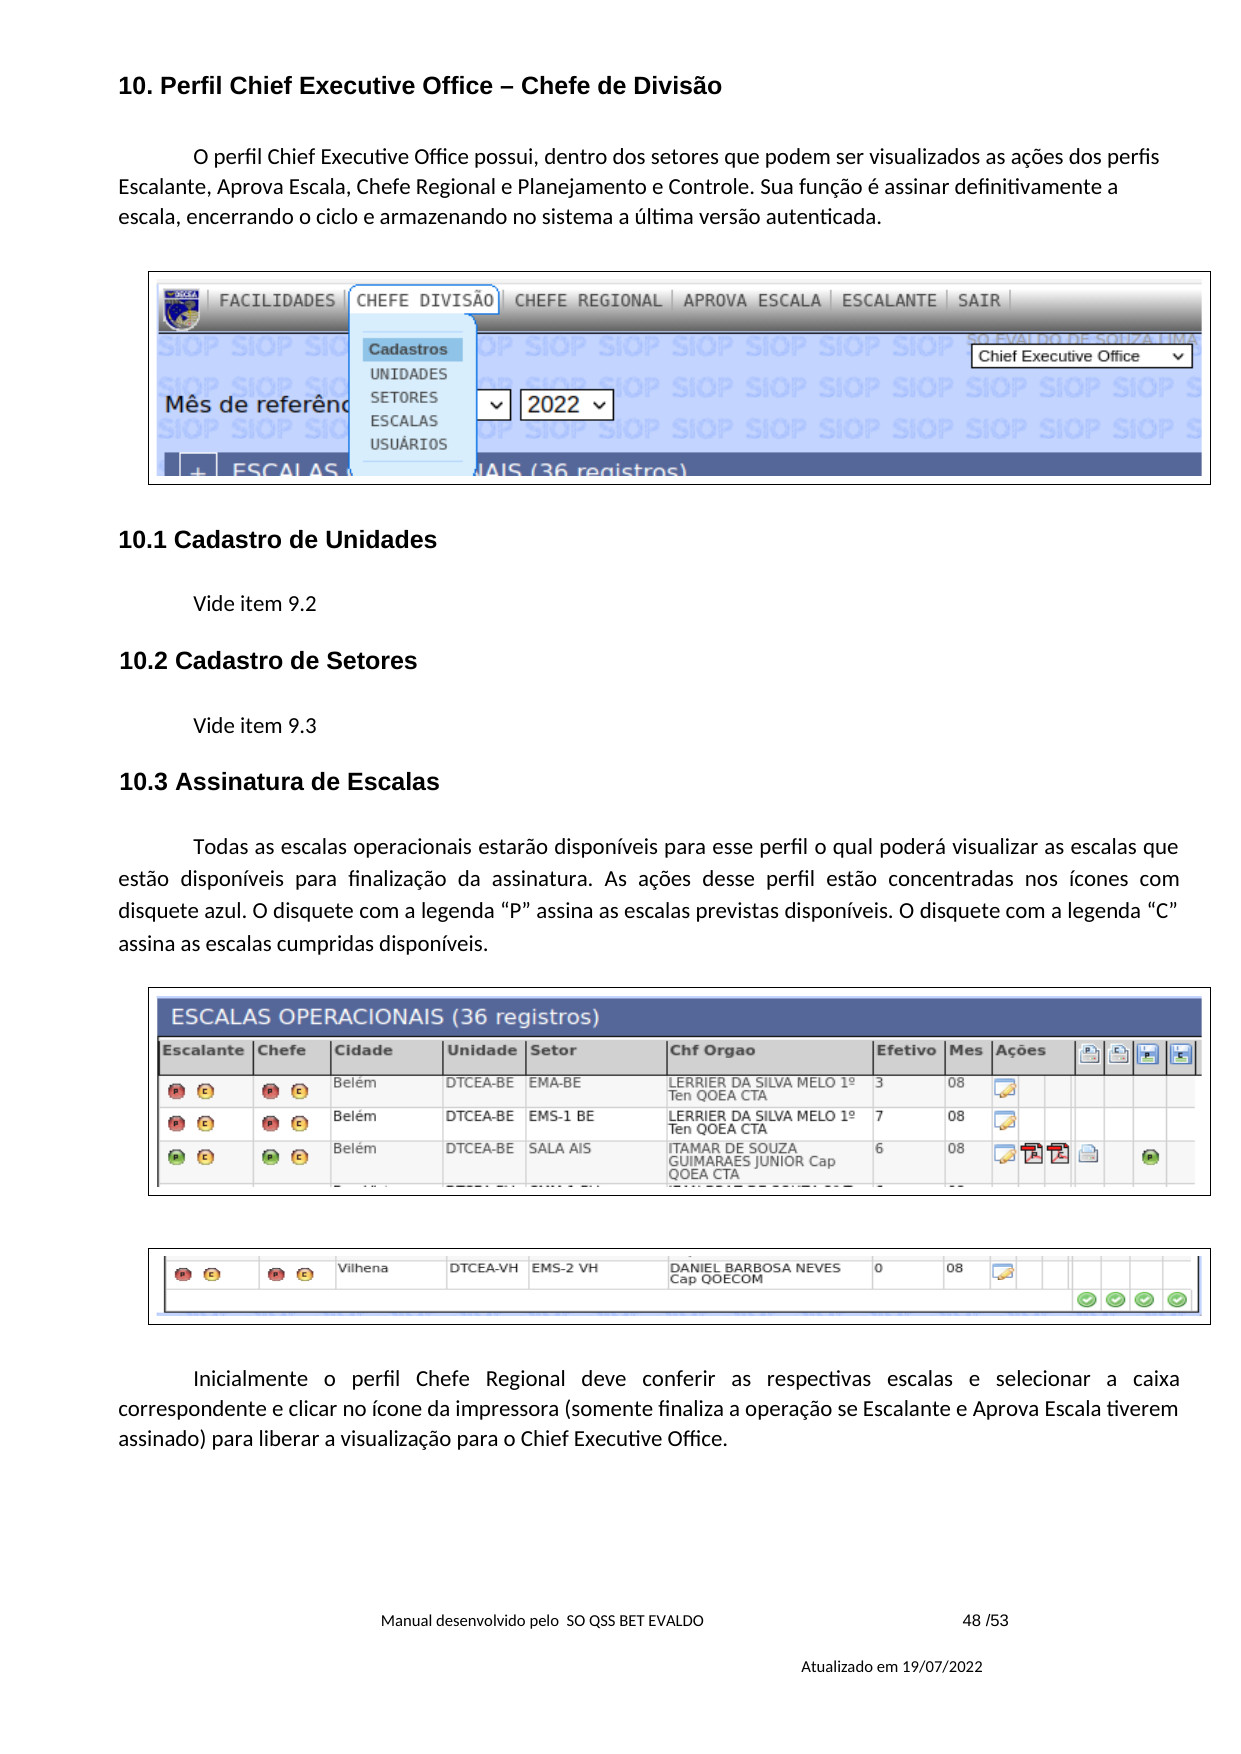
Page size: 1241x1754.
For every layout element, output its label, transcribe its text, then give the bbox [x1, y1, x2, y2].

text O perfil Chief Executive Office possui, dentro dos setores que podem ser visualizados as ações dos perfis Escalante, Aprova Escala, Chefe Regional e Planejamento e Controle. Sua função é assinar definitivamente a escala, encerrando o ciclo e armazenando no sistema a última versão autenticada. [118, 142, 1181, 230]
text Vide item 9.3 [118, 711, 1181, 739]
subtitle 10.3 Assinatura de Escalas [118, 767, 1024, 796]
text Inicialmente o perfil Chefe Regional deve conferir as respectivas escalas e selecionar a caixa correspondente e clicar no ícone da impressora (somente finaliza a operação se Escalante e Aprova Escala tiverem assinado) para liberar a visualização para o Chief Executive Office. [118, 1364, 1181, 1452]
text Vide item 9.2 [118, 589, 1181, 617]
text Todas as escalas operacionais estarão disponíveis para esse perfil o qual poderá visualizar as escalas que estão disponíveis para finalização da assinatura. As ações desse perfil estão concentradas nos ícones com disquete azul. O disquete com a legenda “P” assina as escalas previstas disponíveis. O disquete com a legenda “C” assina as escalas cumpridas disponíveis. [118, 832, 1181, 957]
subtitle 10. Perfil Chief Executive Office – Chefe de Divisão [118, 71, 1023, 99]
subtitle 10.1 Cadastro de Unidades [118, 524, 1024, 553]
picture [156, 1256, 1202, 1316]
picture [156, 279, 1202, 476]
picture [156, 996, 1202, 1187]
subtitle 10.2 Cadastro de Setores [118, 646, 1024, 675]
